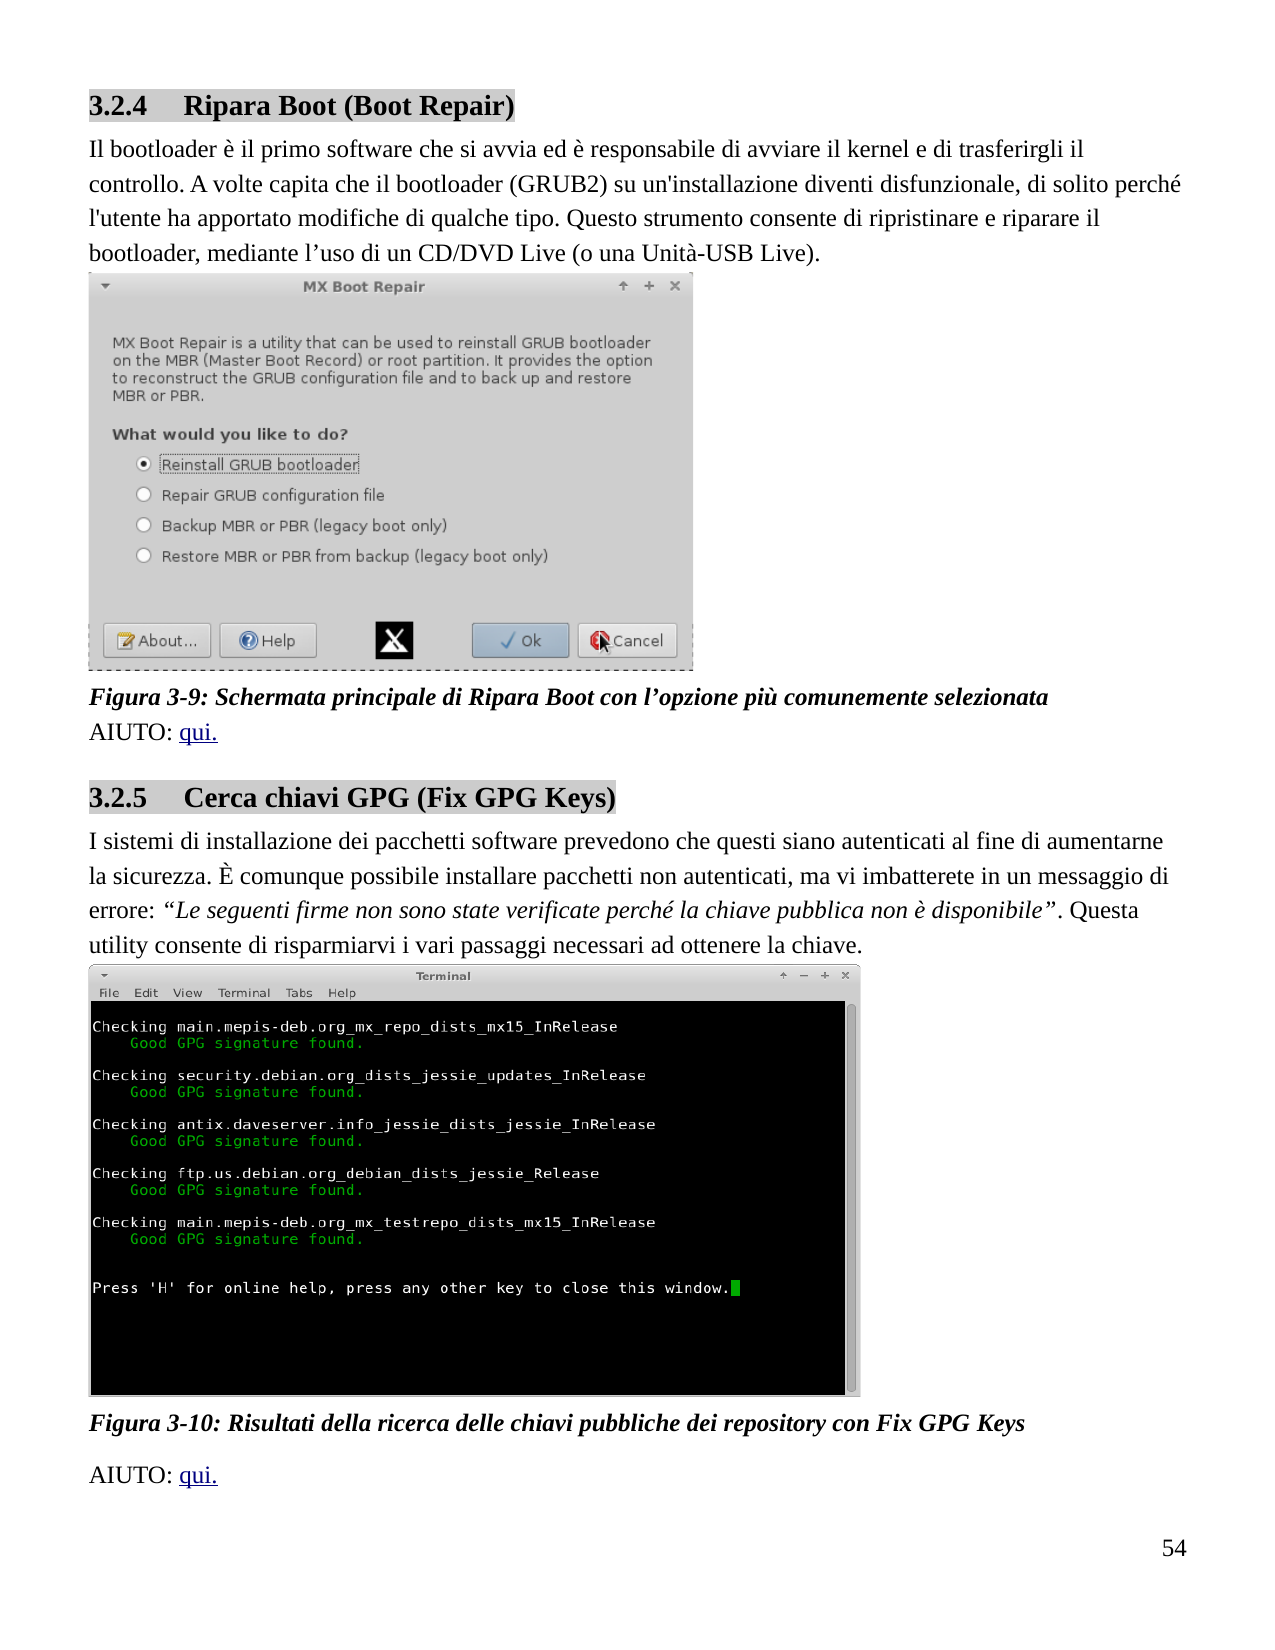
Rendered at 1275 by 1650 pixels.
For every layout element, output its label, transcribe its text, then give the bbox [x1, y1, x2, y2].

picture [88, 272, 694, 671]
subtitle 3.2.4 Ripara Boot (Boot Repair) [88, 88, 1186, 122]
text AIUTO: qui. [88, 717, 1186, 745]
picture [88, 964, 861, 1397]
text Figura 3-10: Risultati della ricerca delle chiavi pubbliche dei repository con Fix GPG Keys [88, 1408, 1186, 1437]
subtitle 3.2.5 Cerca chiavi GPG (Fix GPG Keys) [616, 780, 1186, 814]
text Figura 3-9: Schermata principale di Ripara Boot con l’opzione più comunemente selezionata [88, 682, 1186, 711]
text I sistemi di installazione dei pacchetti software prevedono che questi siano autenticati al fine di aumentarne la sicurezza. È comunque possibile installare pacchetti non autenticati, ma vi imbatterete in un messaggio di errore: “Le seguenti firme non sono state verificate perché la chiave pubblica non è disponibile”. Questa utility consente di risparmiarvi i vari passaggi necessari ad ottenere la chiave. [88, 826, 1186, 958]
text Il bootloader è il primo software che si avvia ed è responsabile di avviare il kernel e di trasferirgli il controllo. A volte capita che il bootloader (GRUB2) su un'installazione diventi disfunzionale, di solito perché l'utente ha apportato modifiche di qualche tipo. Questo strumento consente di ripristinare e riparare il bootloader, mediante l’uso di un CD/DVD Live (o una Unità-USB Live). [88, 134, 1186, 267]
text AIUTO: qui. [88, 1460, 1186, 1489]
